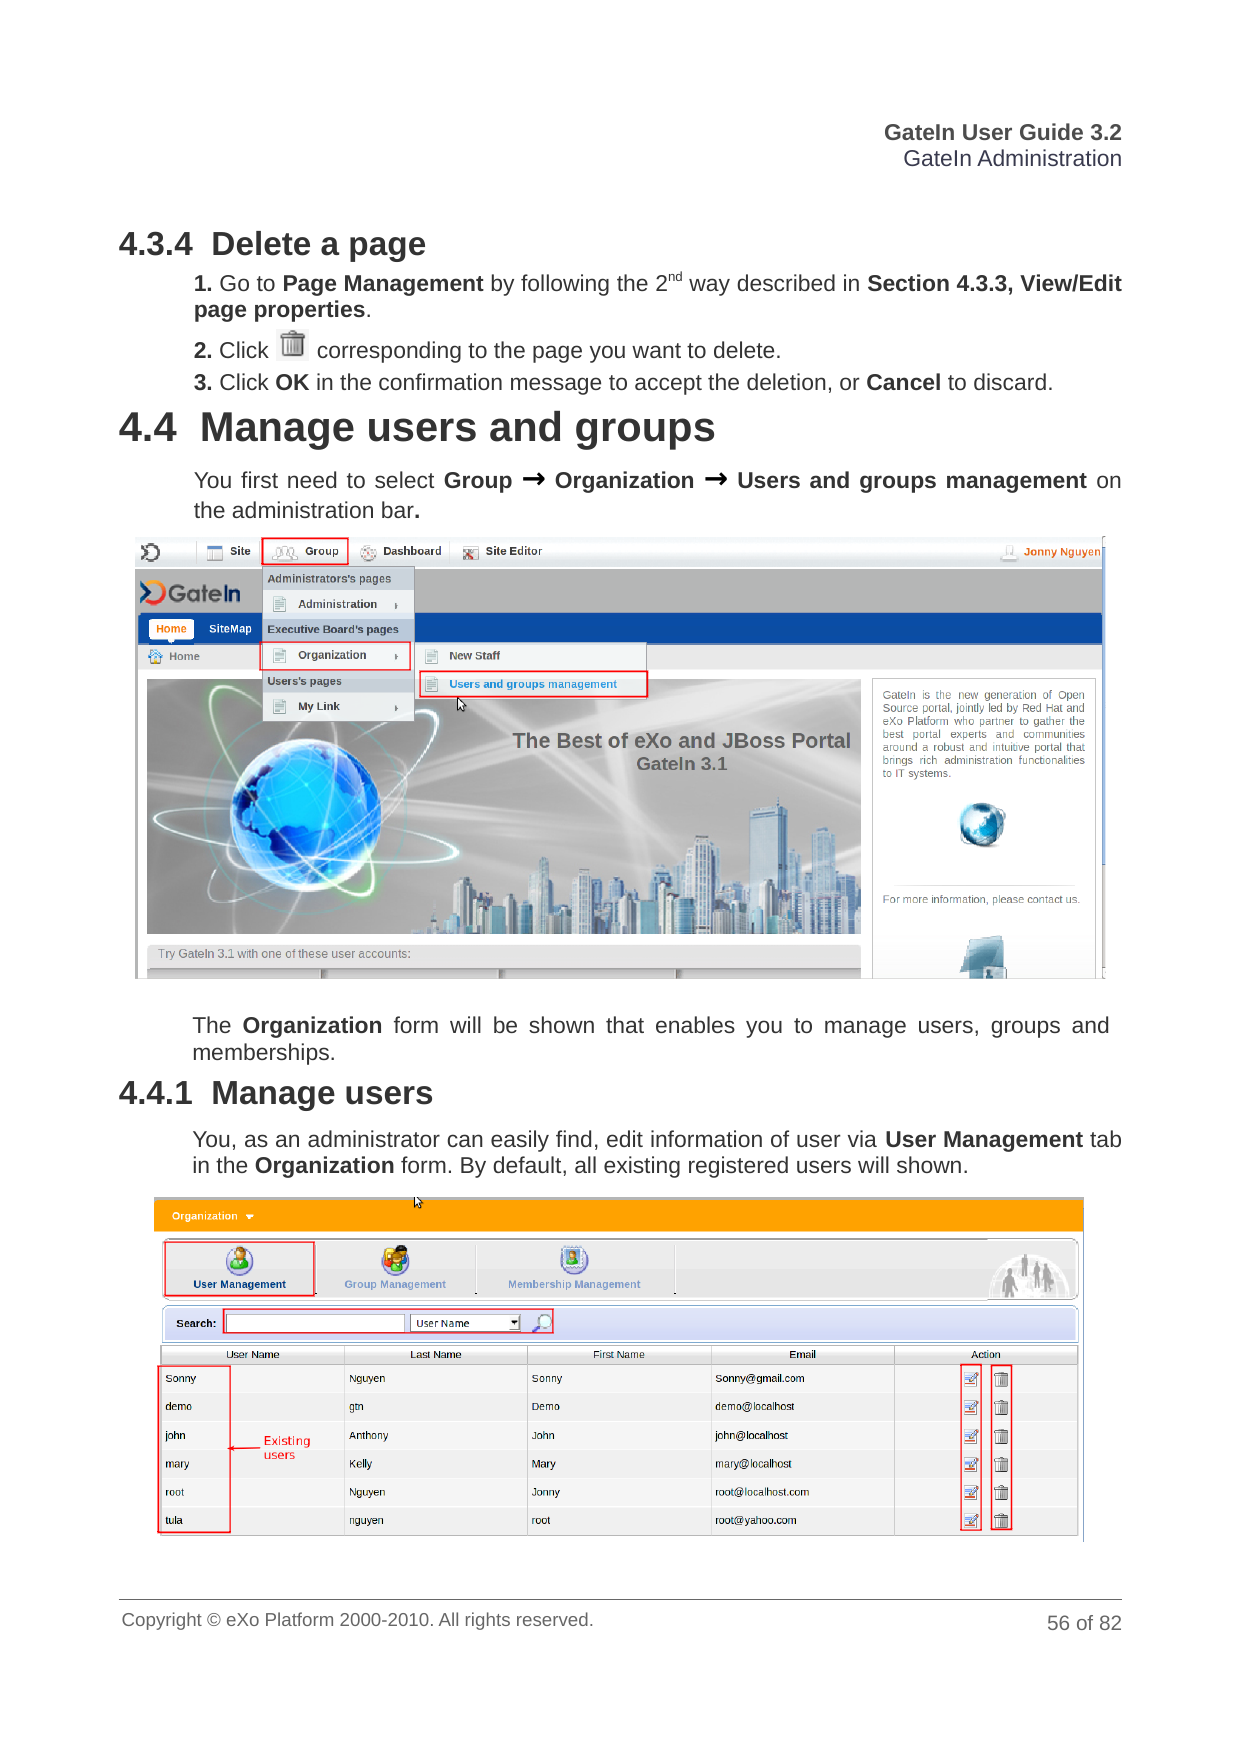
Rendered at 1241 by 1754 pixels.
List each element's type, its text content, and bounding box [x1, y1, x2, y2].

text You, as an administrator can easily find, edit information of user via User Management tab in the Organization form. By default, all existing registered users will shown. [192, 1126, 1122, 1179]
text You first need to select Group → Organization → Users and groups management on the administration bar. [193, 458, 1122, 524]
list 2. Clickcorresponding to the page you want to delete. [156, 322, 1122, 368]
subtitle Manage users and groups [118, 402, 1122, 450]
subtitle Delete a page [118, 223, 1122, 262]
picture [154, 1197, 1084, 1542]
text The Organization form will be shown that enables you to manage users, groups and memberships. [118, 1012, 1122, 1065]
picture [135, 536, 1106, 979]
list 3. Click OK in the confirmation message to accept the deletion, or Cancel to discard. [156, 368, 1122, 395]
subtitle Manage users [118, 1073, 1122, 1111]
picture [276, 329, 309, 361]
list 1. Go to Page Management by following the 2nd way described in Section 4.3.3, View/Edit page properties. [156, 269, 1122, 322]
